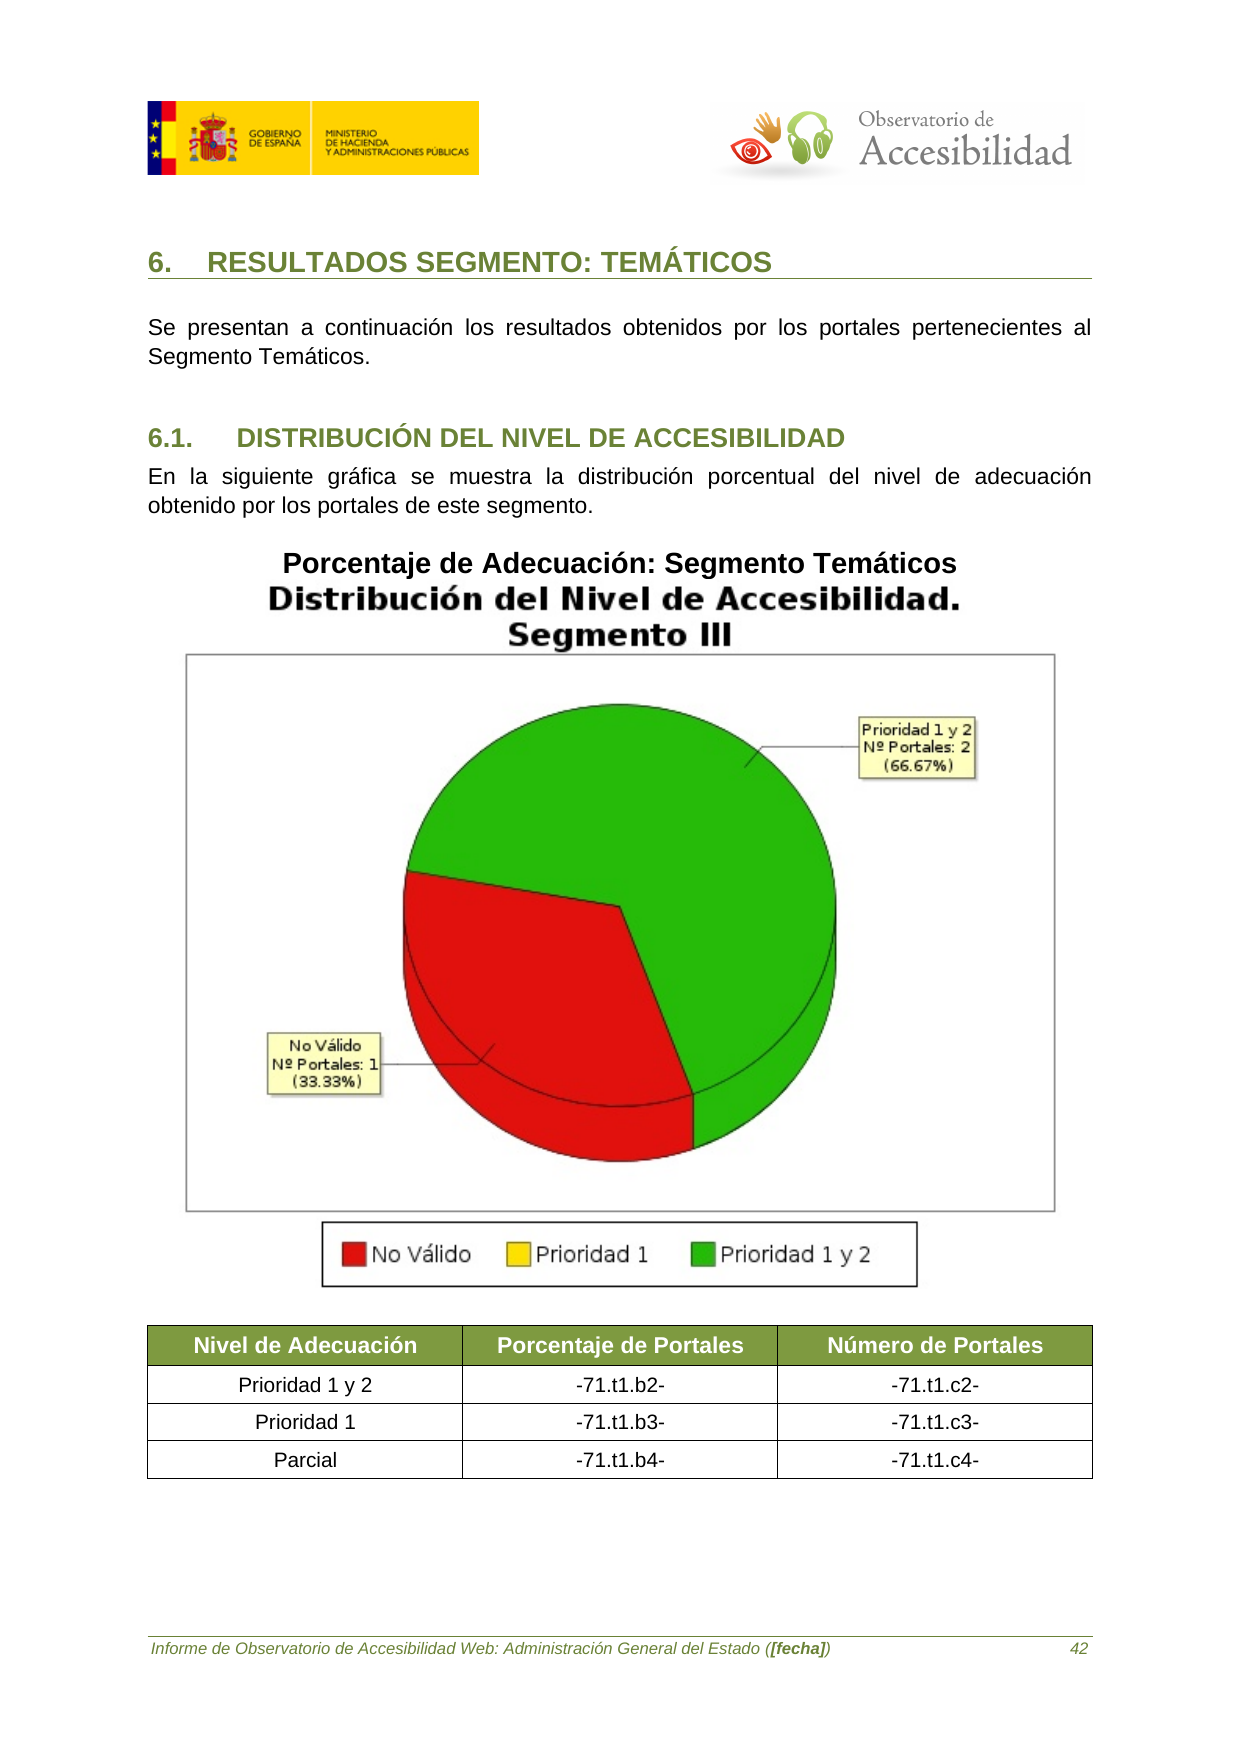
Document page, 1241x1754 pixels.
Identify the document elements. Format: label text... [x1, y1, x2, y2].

subtitle Distribución del nivel de accesibilidad [148, 422, 1092, 453]
table_cell Prioridad 1 y 2 [148, 1366, 462, 1403]
table_cell Prioridad 1 [148, 1404, 462, 1440]
table_header Nivel de Adecuación [148, 1326, 462, 1365]
picture [147, 101, 479, 175]
table_cell -71.t1.b2- [463, 1366, 777, 1403]
table_header Número de Portales [778, 1326, 1092, 1365]
table_cell -71.t1.b3- [463, 1404, 777, 1440]
table_cell Parcial [148, 1441, 462, 1478]
subtitle Resultados Segmento: Temáticos [148, 245, 1092, 278]
table_cell -71.t1.b4- [463, 1441, 777, 1478]
text Porcentaje de Adecuación: Segmento Temáticos [148, 546, 1092, 579]
table_cell -71.t1.c2- [778, 1366, 1092, 1403]
table_cell -71.t1.c3- [778, 1404, 1092, 1440]
table_cell -71.t1.c4- [778, 1441, 1092, 1478]
text Se presentan a continuación los resultados obtenidos por los portales pertenecientes al Segmento Temáticos. [148, 314, 1092, 369]
table_header Porcentaje de Portales [463, 1326, 777, 1365]
picture [178, 579, 1062, 1289]
text En la siguiente gráfica se muestra la distribución porcentual del nivel de adecuación obtenido por los portales de este segmento. [148, 463, 1092, 518]
picture [710, 102, 1086, 185]
